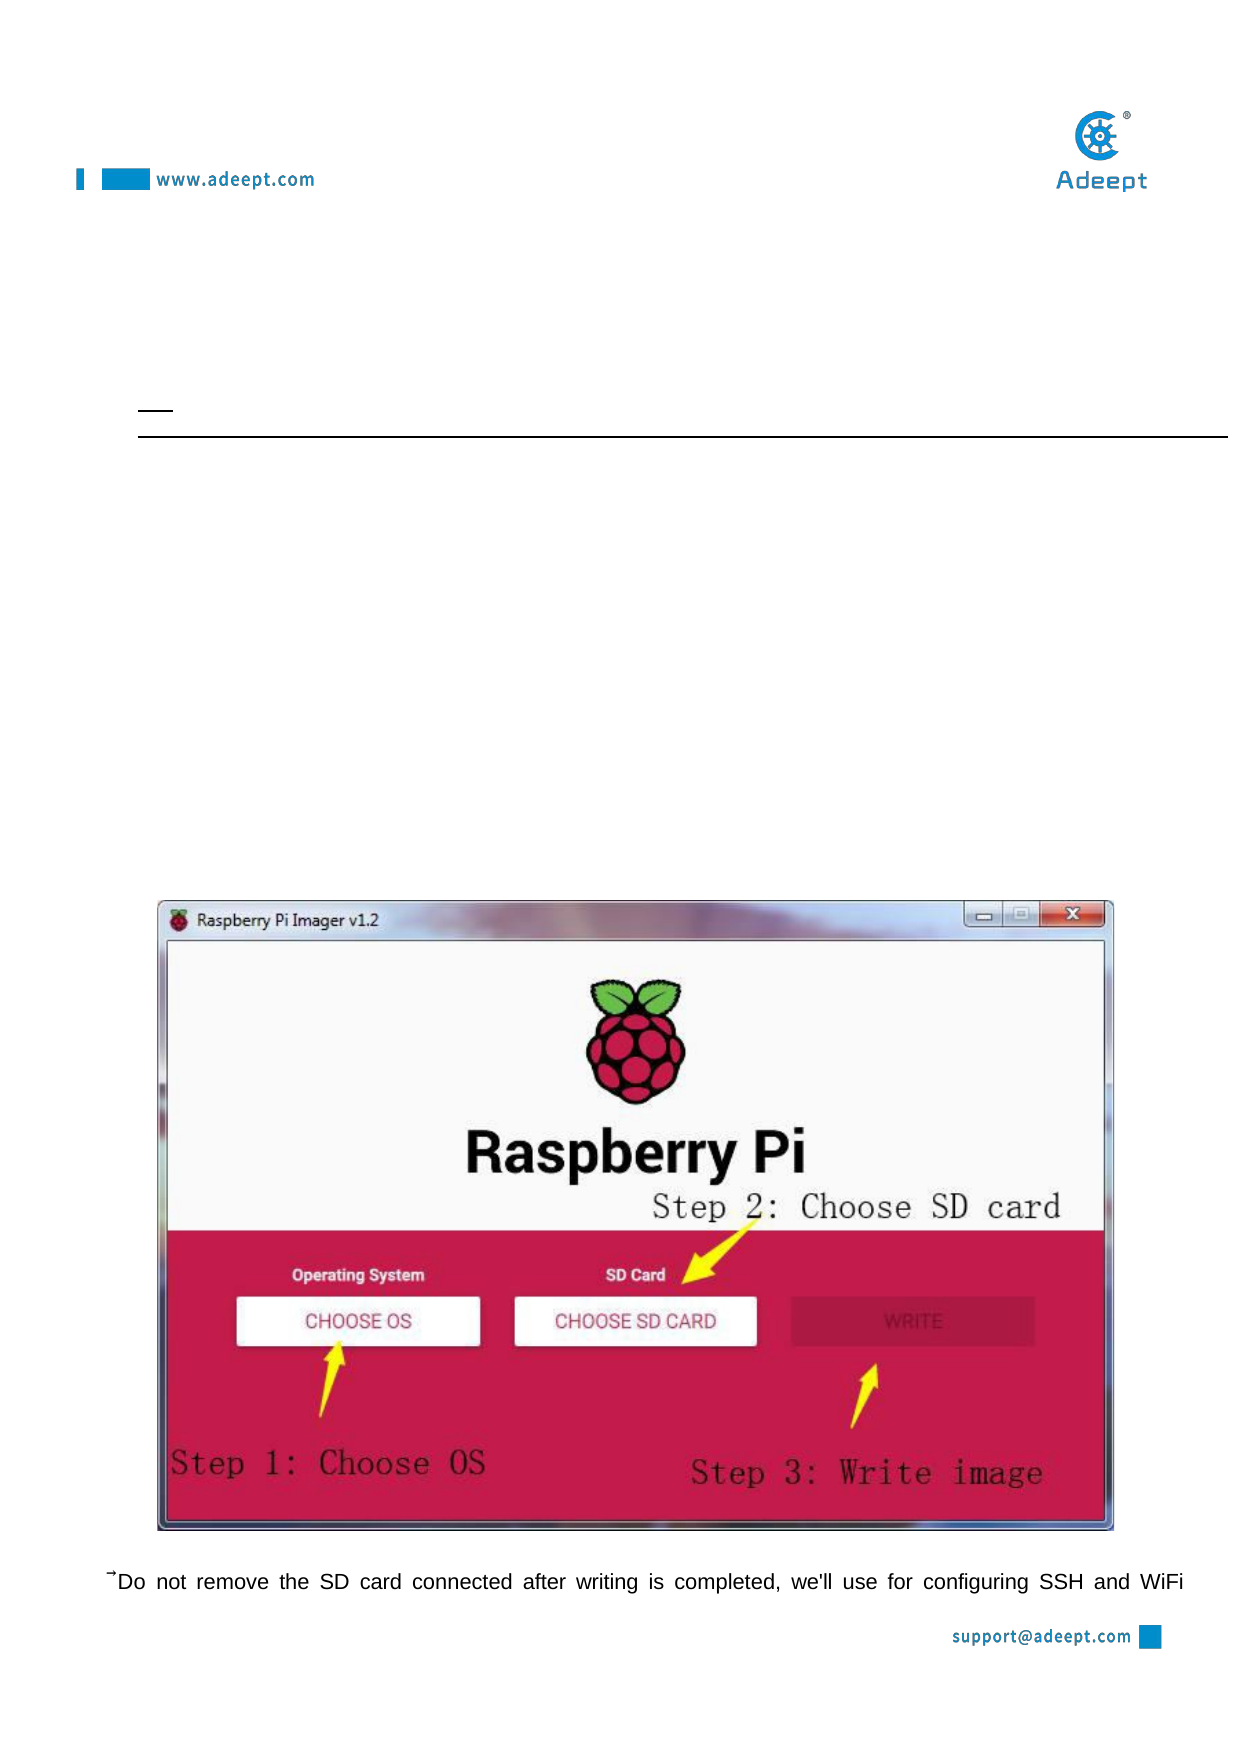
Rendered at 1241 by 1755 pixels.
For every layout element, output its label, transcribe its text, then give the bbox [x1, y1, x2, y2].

text ⃗Do not remove the SD card connected after writing is completed, we'll use for configuring SSH and WiFi [62, 1566, 1184, 1596]
